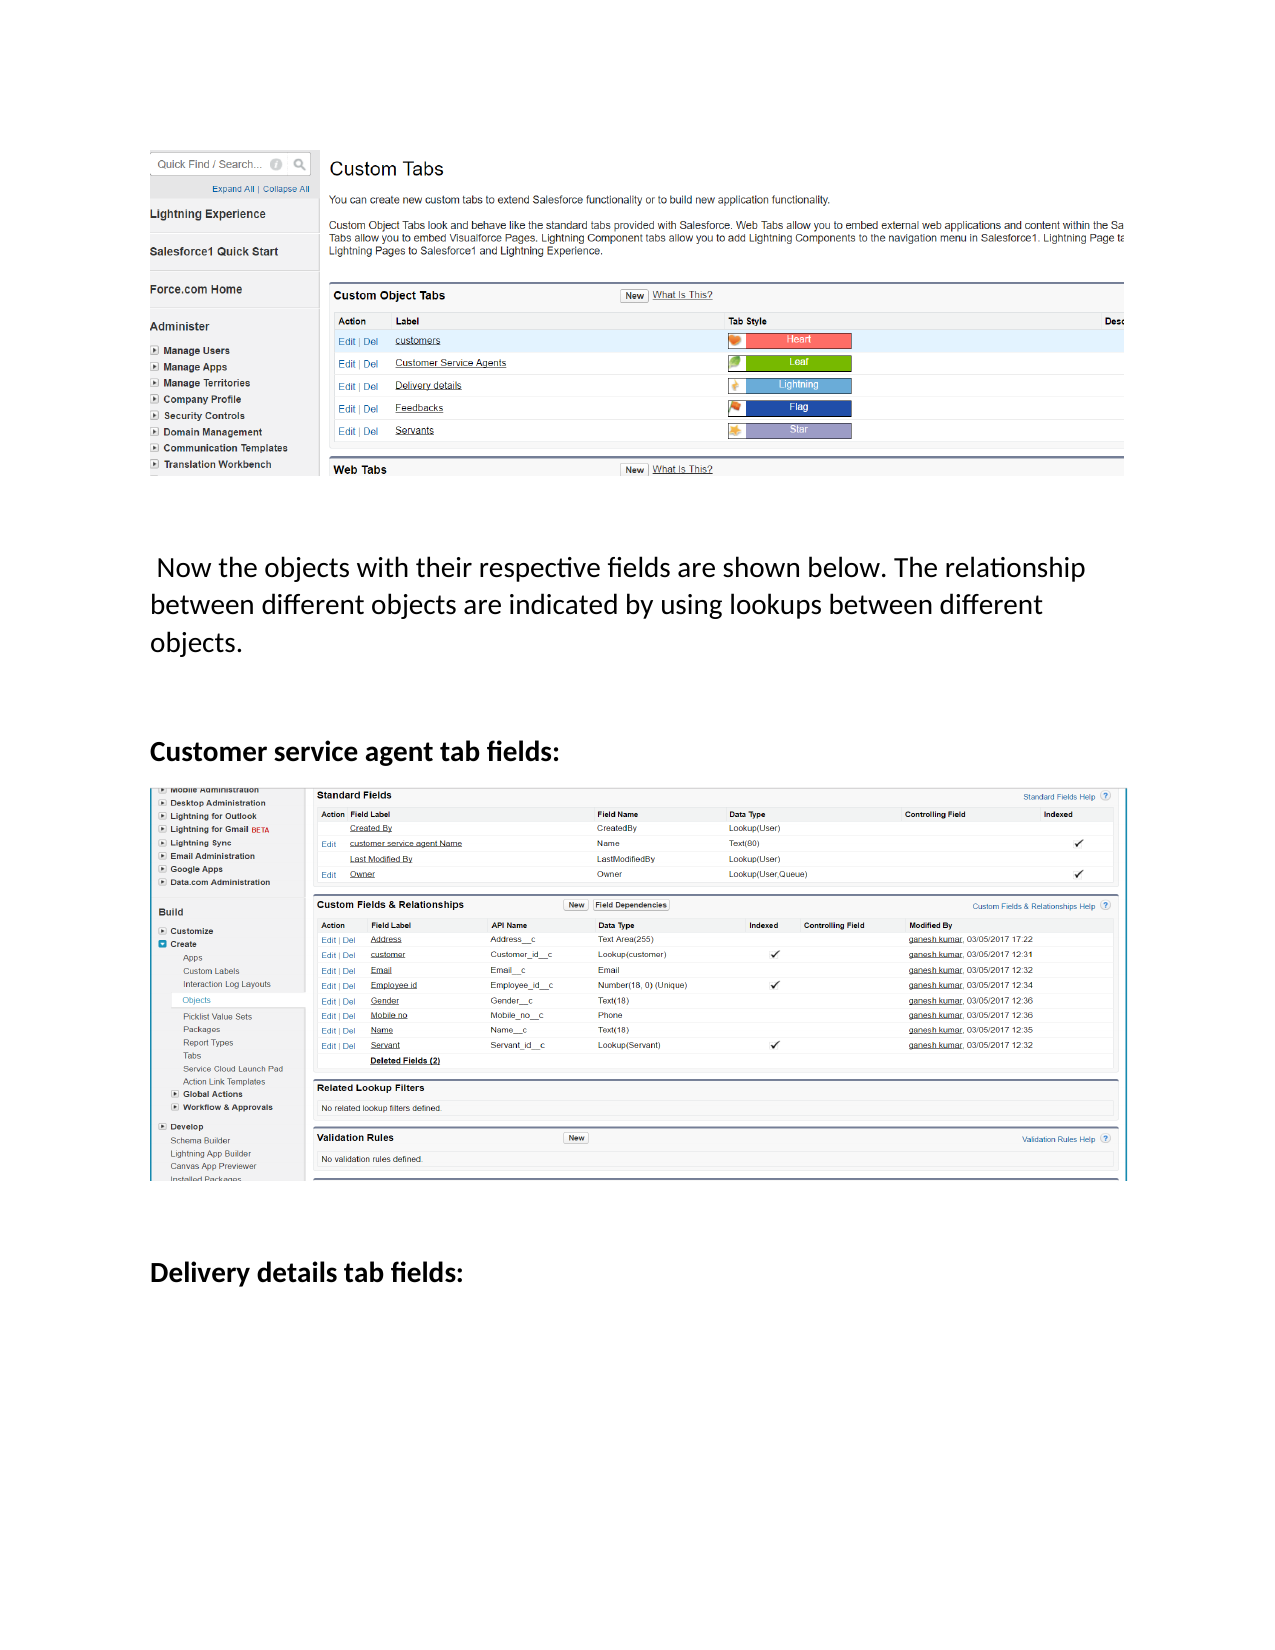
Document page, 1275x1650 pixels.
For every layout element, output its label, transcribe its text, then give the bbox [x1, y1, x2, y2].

text Customer service agent tab fields: [150, 733, 1125, 768]
text Delivery details tab fields: [150, 1254, 1125, 1289]
text Now the objects with their respective fields are shown below. The relationship between different objects are indicated by using lookups between different objects. [150, 549, 1125, 660]
